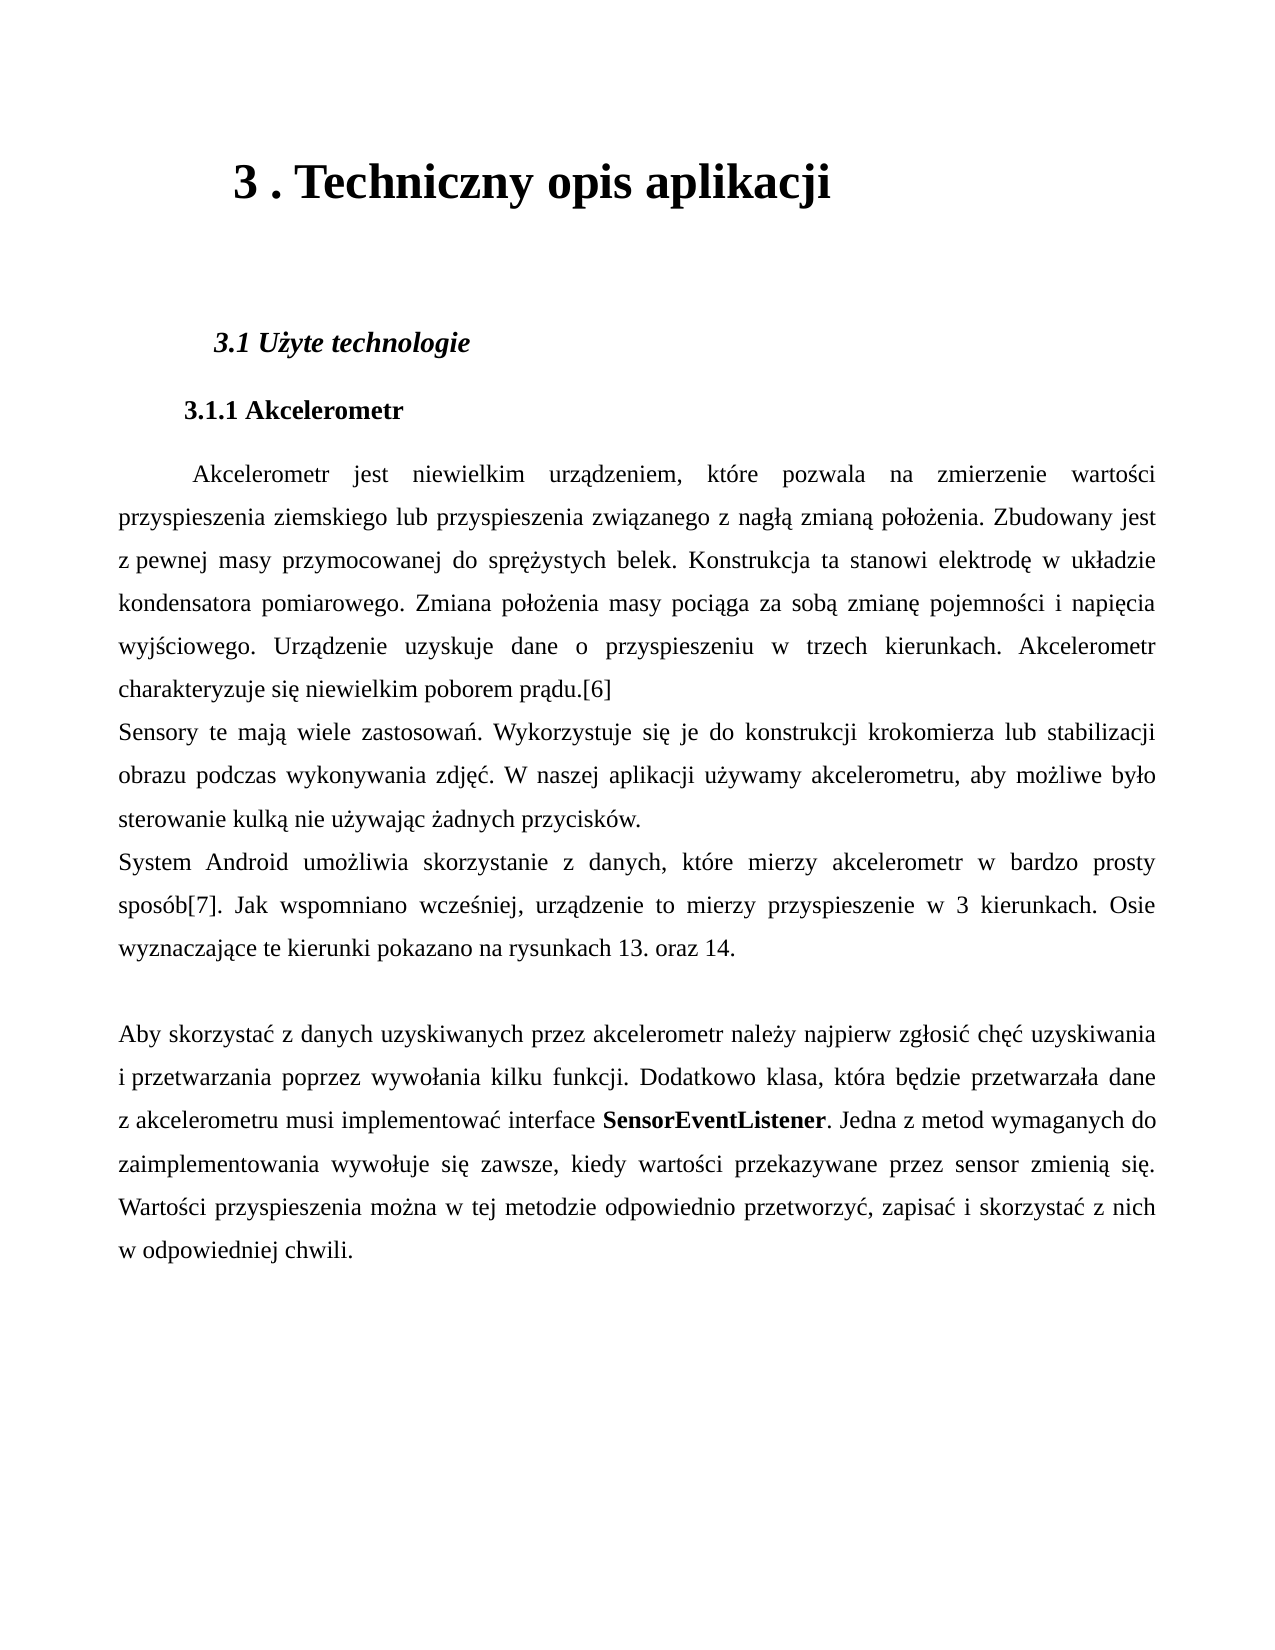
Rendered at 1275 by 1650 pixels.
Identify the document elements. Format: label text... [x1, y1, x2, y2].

subtitle . Techniczny opis aplikacji [221, 152, 1157, 209]
subtitle Użyte technologie [207, 326, 1157, 359]
text Aby skorzystać z danych uzyskiwanych przez akcelerometr należy najpierw zgłosić chęć uzyskiwania i przetwarzania poprzez wywołania kilku funkcji. Dodatkowo klasa, która będzie przetwarzała dane z akcelerometru musi implementować interface SensorEventListener. Jedna z metod wymaganych do zaimplementowania wywołuje się zawsze, kiedy wartości przekazywane przez sensor zmienią się. Wartości przyspieszenia można w tej metodzie odpowiednio przetworzyć, zapisać i skorzystać z nich w odpowiedniej chwili. [118, 1019, 1157, 1264]
text Akcelerometr jest niewielkim urządzeniem, które pozwala na zmierzenie wartości przyspieszenia ziemskiego lub przyspieszenia związanego z nagłą zmianą położenia. Zbudowany jest z pewnej masy przymocowanej do sprężystych belek. Konstrukcja ta stanowi elektrodę w układzie kondensatora pomiarowego. Zmiana położenia masy pociąga za sobą zmianę pojemności i napięcia wyjściowego. Urządzenie uzyskuje dane o przyspieszeniu w trzech kierunkach. Akcelerometr charakteryzuje się niewielkim poborem prądu.[6] [118, 459, 1157, 703]
text System Android umożliwia skorzystanie z danych, które mierzy akcelerometr w bardzo prosty sposób[7]. Jak wspomniano wcześniej, urządzenie to mierzy przyspieszenie w 3 kierunkach. Osie wyznaczające te kierunki pokazano na rysunkach 13. oraz 14. [118, 847, 1157, 962]
text Sensory te mają wiele zastosowań. Wykorzystuje się je do konstrukcji krokomierza lub stabilizacji obrazu podczas wykonywania zdjęć. W naszej aplikacji używamy akcelerometru, aby możliwe było sterowanie kulką nie używając żadnych przycisków. [118, 717, 1157, 832]
subtitle Akcelerometr [177, 394, 1157, 425]
